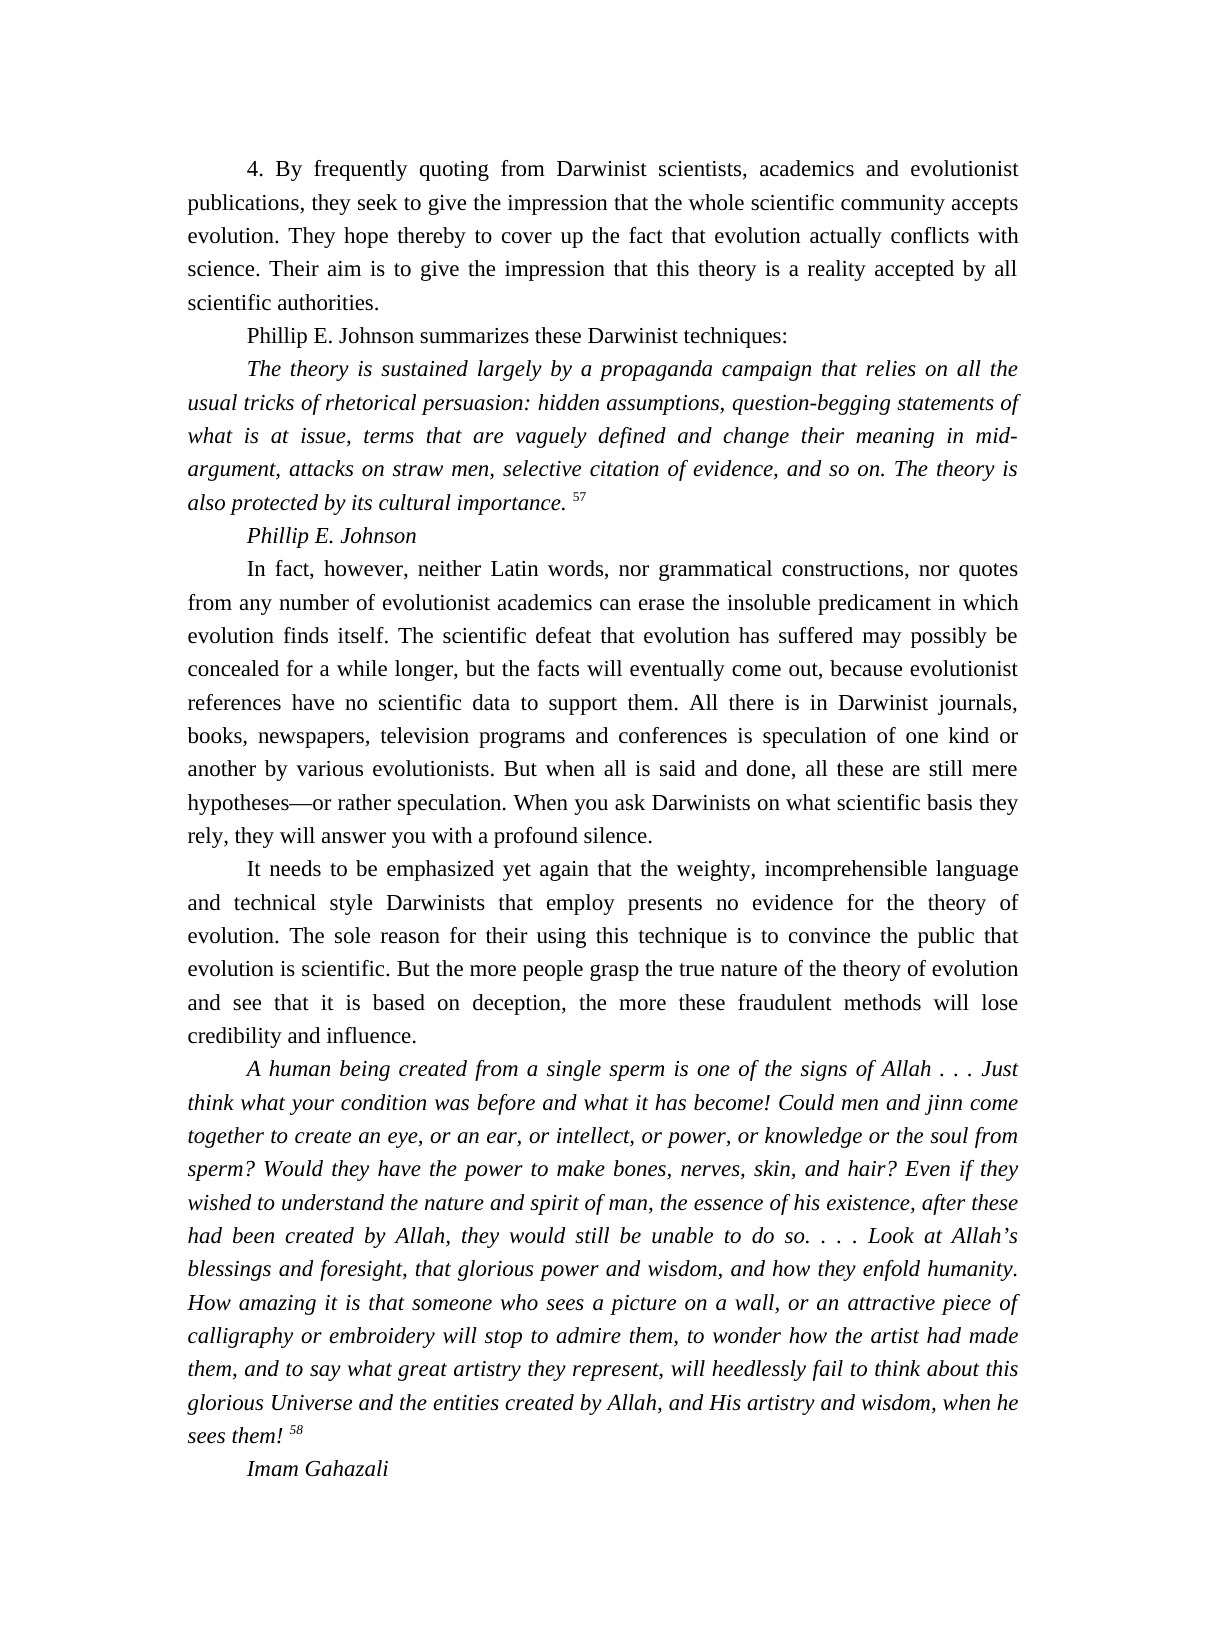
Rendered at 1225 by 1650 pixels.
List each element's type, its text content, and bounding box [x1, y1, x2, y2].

text The theory is sustained largely by a propaganda campaign that relies on all the usual tricks of rhetorical persuasion: hidden assumptions, question-begging statements of what is at issue, terms that are vaguely defined and change their meaning in mid-argument, attacks on straw men, selective citation of evidence, and so on. The theory is also protected by its cultural importance. 57 [187, 350, 1020, 517]
text Imam Gaha­za­li [187, 1450, 1020, 1483]
text A human being created from a single sperm is one of the signs of Allah . . . Just think what your condition was before and what it has become! Could men and jinn come together to create an eye, or an ear, or intellect, or power, or knowledge or the soul from sperm? Would they have the power to make bones, nerves, skin, and hair? Even if they wished to understand the nature and spirit of man, the essence of his existence, after these had been created by Allah, they would still be unable to do so. . . . Look at Allah’s blessings and foresight, that glorious power and wisdom, and how they enfold humanity. How amazing it is that someone who sees a picture on a wall, or an attractive piece of calligraphy or embroidery will stop to admire them, to wonder how the artist had made them, and to say what great artistry they represent, will heedlessly fail to think about this glorious Universe and the entities created by Allah, and His artistry and wisdom, when he sees them! 58 [187, 1050, 1020, 1450]
text Phil­lip E. John­son [187, 517, 1020, 550]
text Phillip E. Johnson summarizes these Darwinist techniques: [187, 317, 1020, 350]
text In fact, however, neither Latin words, nor grammatical constructions, nor quotes from any number of evolutionist academics can erase the insoluble predicament in which evolution finds itself. The scientific defeat that evolution has suffered may possibly be concealed for a while longer, but the facts will eventually come out, because evolutionist references have no scientific data to support them. All there is in Darwinist journals, books, newspapers, television programs and conferences is speculation of one kind or another by various evolutionists. But when all is said and done, all these are still mere hypotheses—or rather speculation. When you ask Darwinists on what scientific basis they rely, they will answer you with a profound silence. [187, 550, 1020, 850]
text 4. By frequently quoting from Darwinist scientists, academics and evolutionist publications, they seek to give the impression that the whole scientific community accepts evolution. They hope thereby to cover up the fact that evolution actually conflicts with science. Their aim is to give the impression that this theory is a reality accepted by all scientific authorities. [187, 150, 1020, 317]
text It needs to be emphasized yet again that the weighty, incomprehensible language and technical style Darwinists that employ presents no evidence for the theory of evolution. The sole reason for their using this technique is to convince the public that evolution is scientific. But the more people grasp the true nature of the theory of evolution and see that it is based on deception, the more these fraudulent methods will lose credibility and influence. [187, 850, 1020, 1050]
